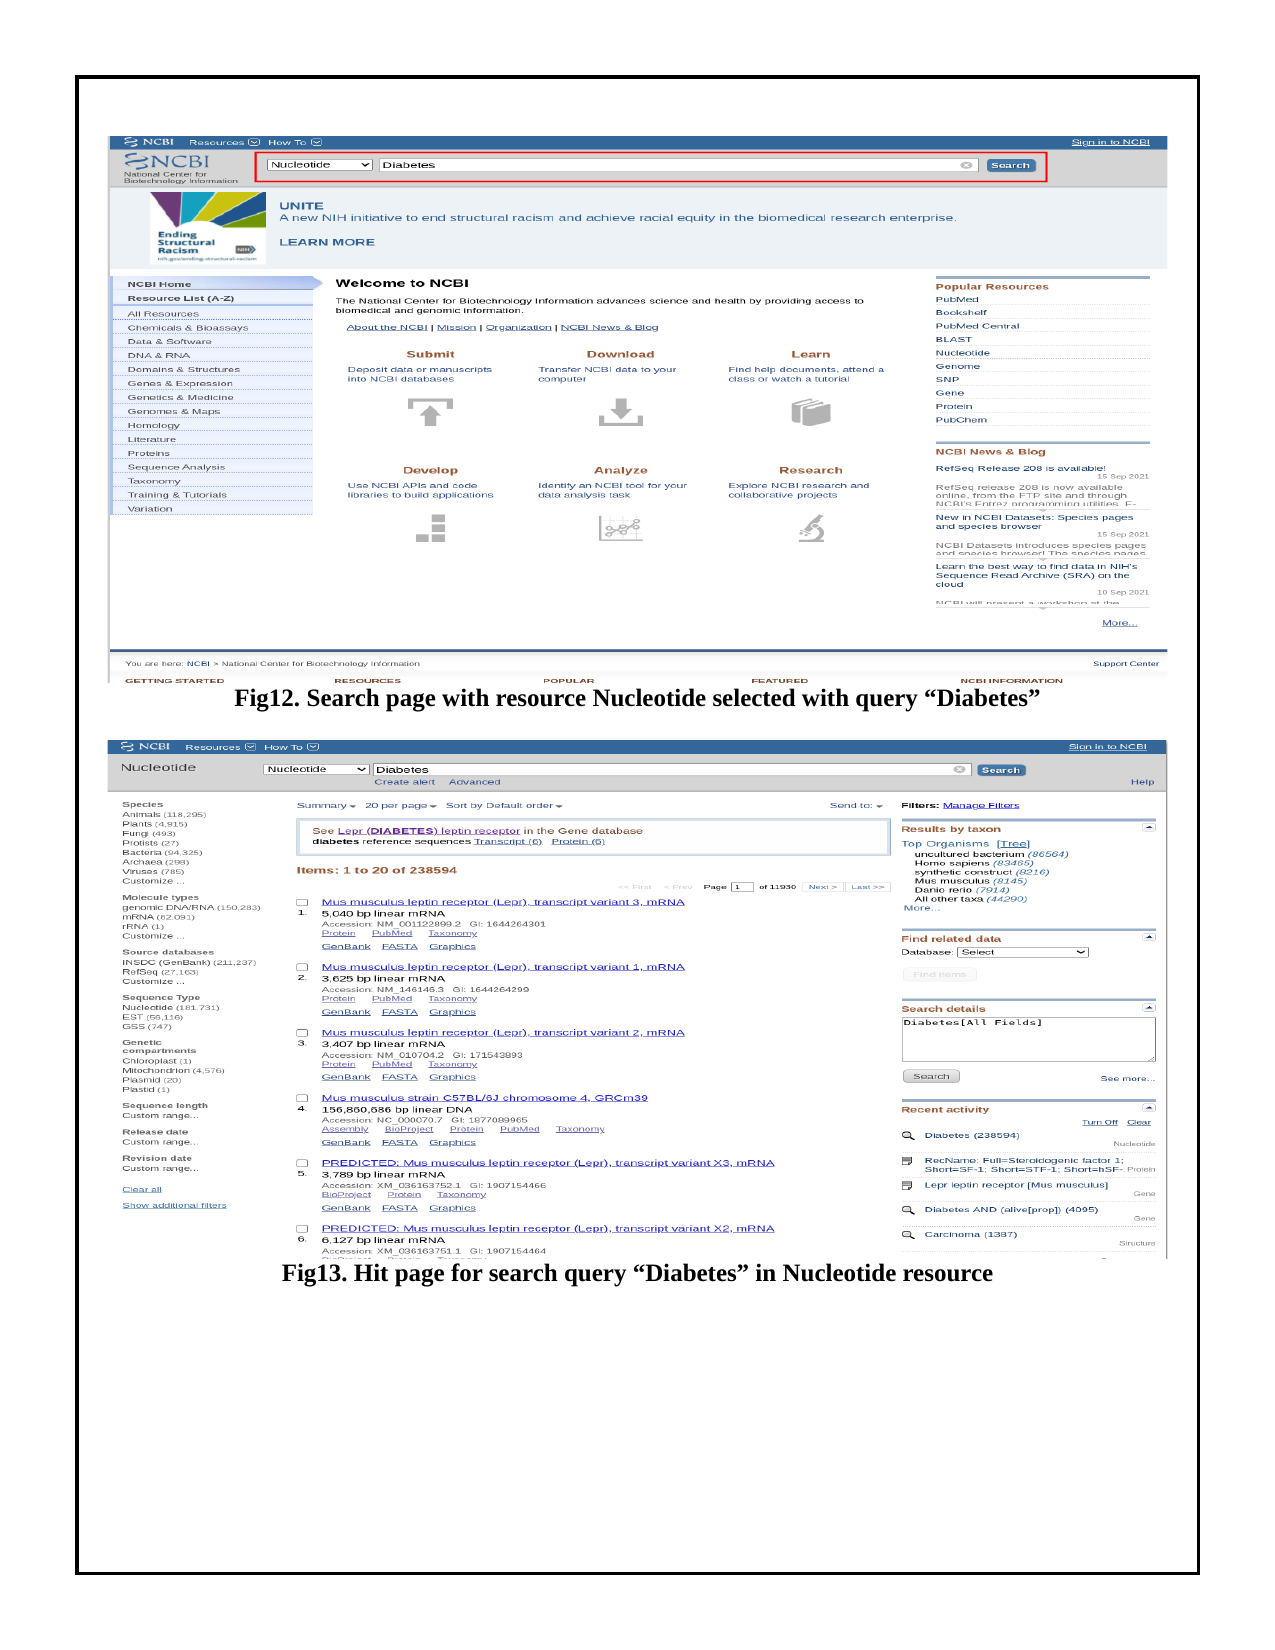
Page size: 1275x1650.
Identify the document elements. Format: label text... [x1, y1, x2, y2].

text Fig13. Hit page for search query “Diabetes” in Nucleotide resource [108, 1259, 1167, 1287]
picture [107, 740, 1168, 1259]
text Fig12. Search page with resource Nucleotide selected with query “Diabetes” [108, 683, 1167, 712]
picture [107, 136, 1168, 683]
